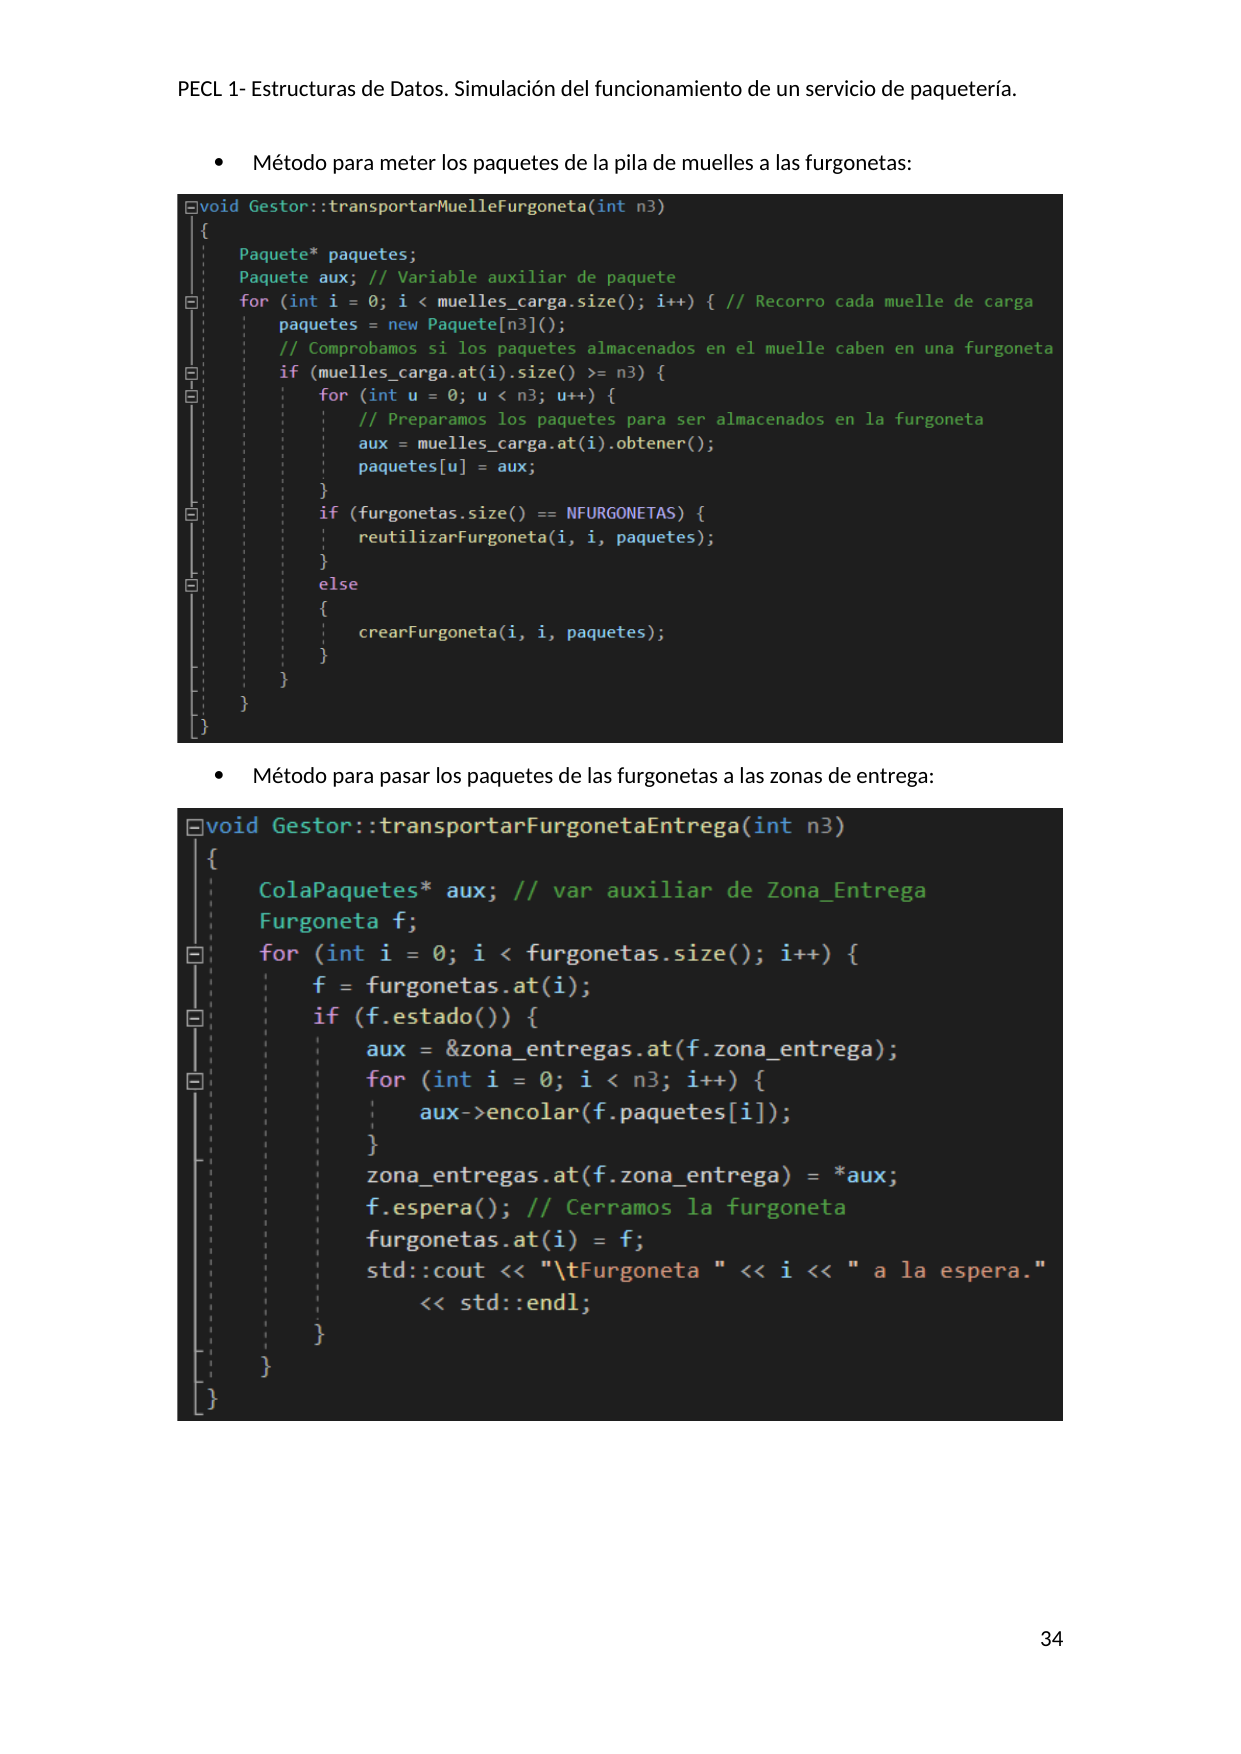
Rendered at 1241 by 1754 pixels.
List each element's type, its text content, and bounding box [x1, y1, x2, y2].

picture [177, 808, 1063, 1421]
list Método para meter los paquetes de la pila de muelles a las furgonetas: [215, 148, 1063, 176]
list Método para pasar los paquetes de las furgonetas a las zonas de entrega: [215, 762, 1063, 789]
picture [177, 194, 1063, 743]
